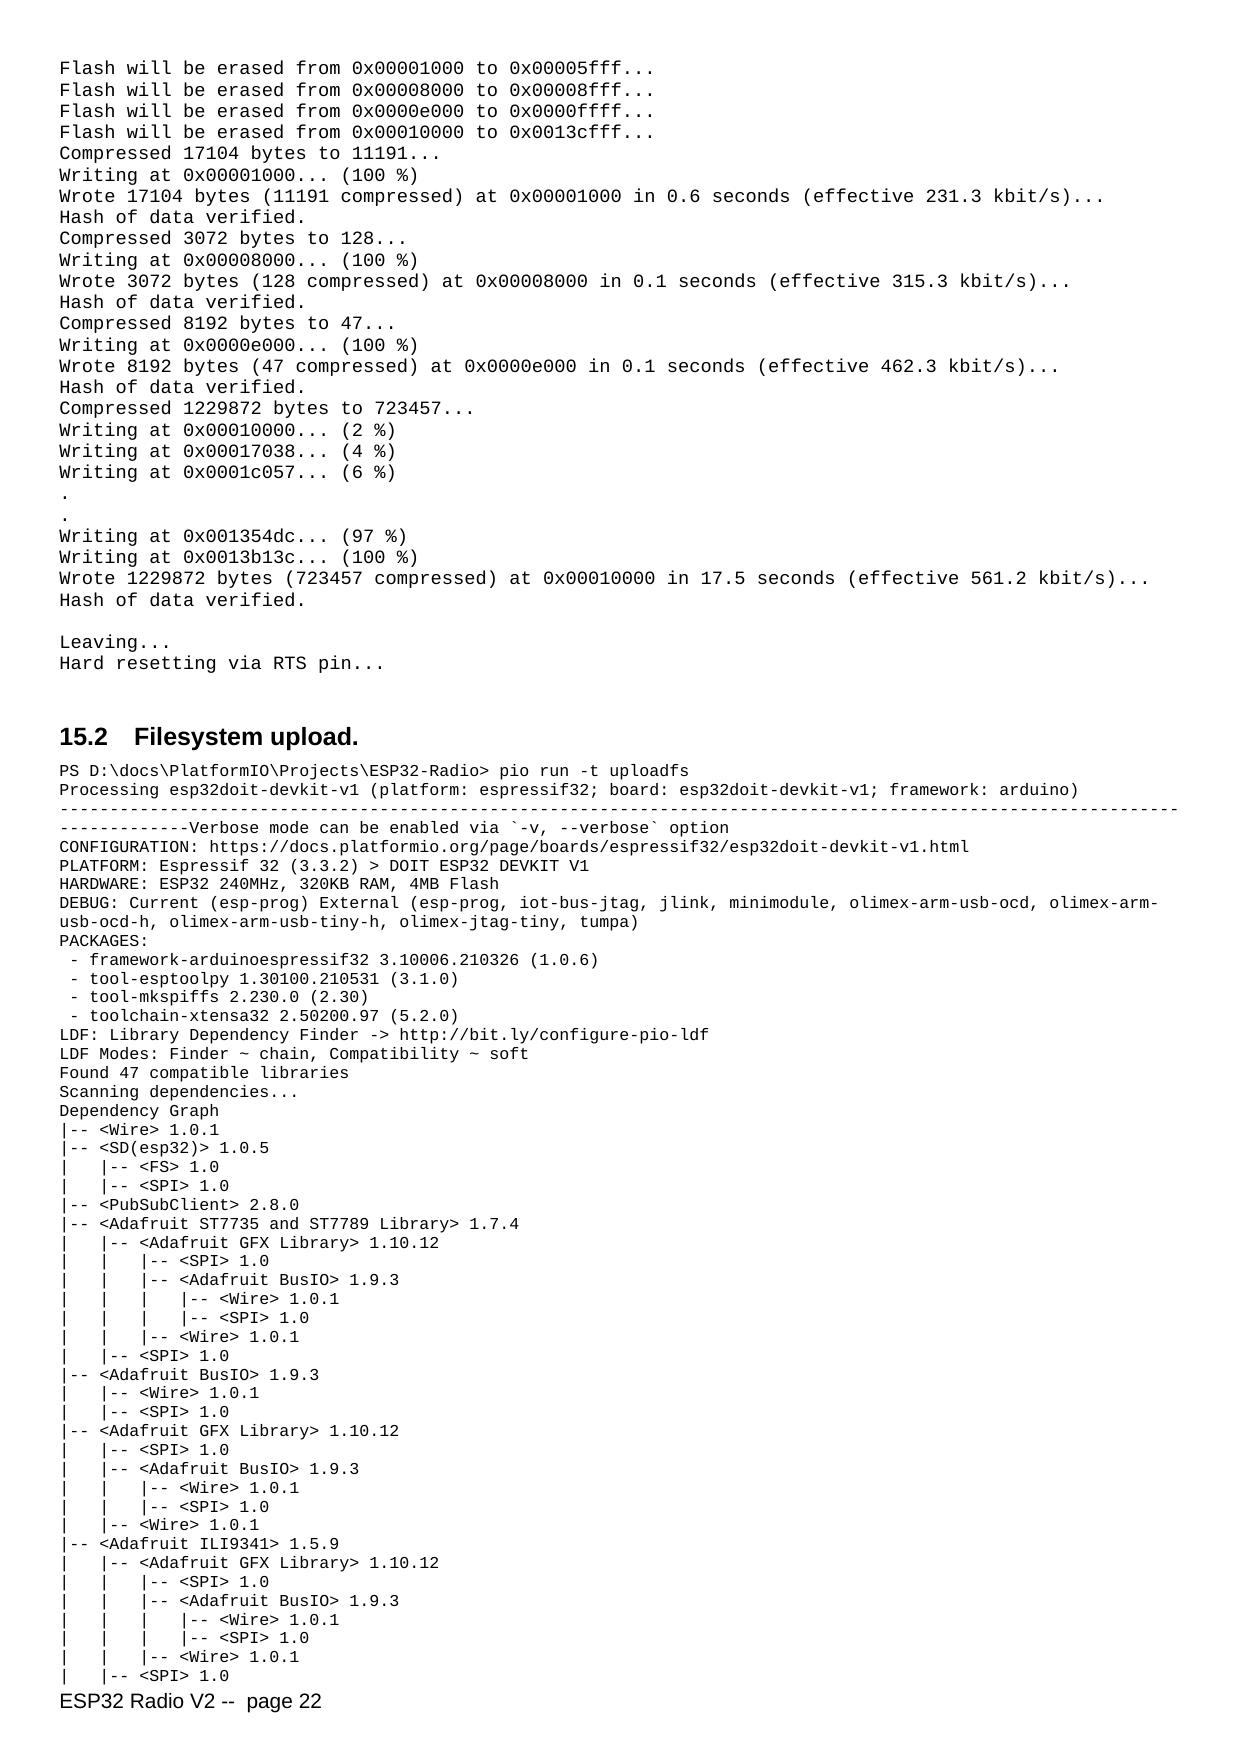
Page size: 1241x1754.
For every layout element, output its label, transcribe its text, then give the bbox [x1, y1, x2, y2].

text | |-- <SPI> 1.0 [59, 1347, 1181, 1366]
text | |-- <SPI> 1.0 [59, 1668, 1181, 1687]
text |-- <PubSubClient> 2.8.0 [59, 1196, 1181, 1215]
text Compressed 8192 bytes to 47... [59, 314, 1181, 335]
text CONFIGURATION: https://docs.platformio.org/page/boards/espressif32/esp32doit-devkit-v1.html [59, 838, 1181, 857]
text Wrote 3072 bytes (128 compressed) at 0x00008000 in 0.1 seconds (effective 315.3 kbit/s)... [59, 272, 1181, 293]
text Scanning dependencies... [59, 1083, 1181, 1102]
text Writing at 0x001354dc... (97 %) [59, 527, 1181, 548]
text Leaving... [59, 633, 1181, 654]
text LDF: Library Dependency Finder -> http://bit.ly/configure-pio-ldf [59, 1027, 1181, 1046]
text Writing at 0x00001000... (100 %) [59, 165, 1181, 187]
text Writing at 0x0000e000... (100 %) [59, 335, 1181, 357]
text Writing at 0x00017038... (4 %) [59, 442, 1181, 463]
text . [59, 484, 1181, 505]
text - toolchain-xtensa32 2.50200.97 (5.2.0) [59, 1008, 1181, 1027]
text Compressed 17104 bytes to 11191... [59, 144, 1181, 165]
text LDF Modes: Finder ~ chain, Compatibility ~ soft [59, 1046, 1181, 1064]
text | |-- <Adafruit BusIO> 1.9.3 [59, 1460, 1181, 1479]
text Flash will be erased from 0x00010000 to 0x0013cfff... [59, 123, 1181, 144]
text | | |-- <SPI> 1.0 [59, 1573, 1181, 1592]
text |-- <SD(esp32)> 1.0.5 [59, 1140, 1181, 1159]
text Writing at 0x0013b13c... (100 %) [59, 548, 1181, 569]
text | | | |-- <Wire> 1.0.1 [59, 1611, 1181, 1630]
text | |-- <Adafruit GFX Library> 1.10.12 [59, 1234, 1181, 1253]
text Compressed 1229872 bytes to 723457... [59, 399, 1181, 420]
text Compressed 3072 bytes to 128... [59, 229, 1181, 250]
text | |-- <SPI> 1.0 [59, 1178, 1181, 1196]
subtitle Filesystem upload. [59, 722, 1181, 750]
text - framework-arduinoespressif32 3.10006.210326 (1.0.6) [59, 951, 1181, 970]
text |-- <Wire> 1.0.1 [59, 1121, 1181, 1140]
text | |-- <SPI> 1.0 [59, 1442, 1181, 1460]
text PACKAGES: [59, 932, 1181, 951]
text Hard resetting via RTS pin... [59, 654, 1181, 675]
text Hash of data verified. [59, 378, 1181, 399]
text Flash will be erased from 0x00008000 to 0x00008fff... [59, 80, 1181, 102]
text -----------------------------------------------------------------------------------------------------------------------------Verbose mode can be enabled via `-v, --verbose` option [59, 801, 1181, 838]
text |-- <Adafruit BusIO> 1.9.3 [59, 1366, 1181, 1385]
text | |-- <FS> 1.0 [59, 1159, 1181, 1178]
text Processing esp32doit-devkit-v1 (platform: espressif32; board: esp32doit-devkit-v1; framework: arduino) [59, 782, 1181, 801]
text | |-- <Adafruit GFX Library> 1.10.12 [59, 1555, 1181, 1573]
text | |-- <Wire> 1.0.1 [59, 1385, 1181, 1404]
text | | |-- <SPI> 1.0 [59, 1498, 1181, 1517]
text | | |-- <SPI> 1.0 [59, 1253, 1181, 1272]
text |-- <Adafruit GFX Library> 1.10.12 [59, 1423, 1181, 1442]
text | | |-- <Wire> 1.0.1 [59, 1479, 1181, 1498]
text | |-- <Wire> 1.0.1 [59, 1517, 1181, 1536]
text Hash of data verified. [59, 293, 1181, 314]
text Flash will be erased from 0x0000e000 to 0x0000ffff... [59, 102, 1181, 123]
text Wrote 17104 bytes (11191 compressed) at 0x00001000 in 0.6 seconds (effective 231.3 kbit/s)... [59, 187, 1181, 208]
text | | | |-- <SPI> 1.0 [59, 1309, 1181, 1328]
text Found 47 compatible libraries [59, 1064, 1181, 1083]
text Dependency Graph [59, 1102, 1181, 1121]
text Writing at 0x0001c057... (6 %) [59, 463, 1181, 484]
text |-- <Adafruit ST7735 and ST7789 Library> 1.7.4 [59, 1215, 1181, 1234]
text Wrote 1229872 bytes (723457 compressed) at 0x00010000 in 17.5 seconds (effective 561.2 kbit/s)... [59, 569, 1181, 590]
text DEBUG: Current (esp-prog) External (esp-prog, iot-bus-jtag, jlink, minimodule, olimex-arm-usb-ocd, olimex-arm-usb-ocd-h, olimex-arm-usb-tiny-h, olimex-jtag-tiny, tumpa) [59, 895, 1181, 932]
text | | | |-- <Wire> 1.0.1 [59, 1291, 1181, 1309]
text | | |-- <Adafruit BusIO> 1.9.3 [59, 1592, 1181, 1611]
text | |-- <SPI> 1.0 [59, 1404, 1181, 1423]
text | | |-- <Adafruit BusIO> 1.9.3 [59, 1272, 1181, 1291]
text Hash of data verified. [59, 208, 1181, 229]
text | | | |-- <SPI> 1.0 [59, 1630, 1181, 1649]
text PLATFORM: Espressif 32 (3.3.2) > DOIT ESP32 DEVKIT V1 [59, 857, 1181, 876]
text Writing at 0x00010000... (2 %) [59, 420, 1181, 442]
text Writing at 0x00008000... (100 %) [59, 250, 1181, 272]
text - tool-esptoolpy 1.30100.210531 (3.1.0) [59, 970, 1181, 989]
text - tool-mkspiffs 2.230.0 (2.30) [59, 989, 1181, 1008]
text . [59, 505, 1181, 527]
text Flash will be erased from 0x00001000 to 0x00005fff... [59, 59, 1181, 80]
text | | |-- <Wire> 1.0.1 [59, 1328, 1181, 1347]
text PS D:\docs\PlatformIO\Projects\ESP32-Radio> pio run -t uploadfs [59, 763, 1181, 782]
text |-- <Adafruit ILI9341> 1.5.9 [59, 1536, 1181, 1555]
text HARDWARE: ESP32 240MHz, 320KB RAM, 4MB Flash [59, 876, 1181, 895]
text | | |-- <Wire> 1.0.1 [59, 1649, 1181, 1668]
text Wrote 8192 bytes (47 compressed) at 0x0000e000 in 0.1 seconds (effective 462.3 kbit/s)... [59, 357, 1181, 378]
text Hash of data verified. [59, 590, 1181, 612]
